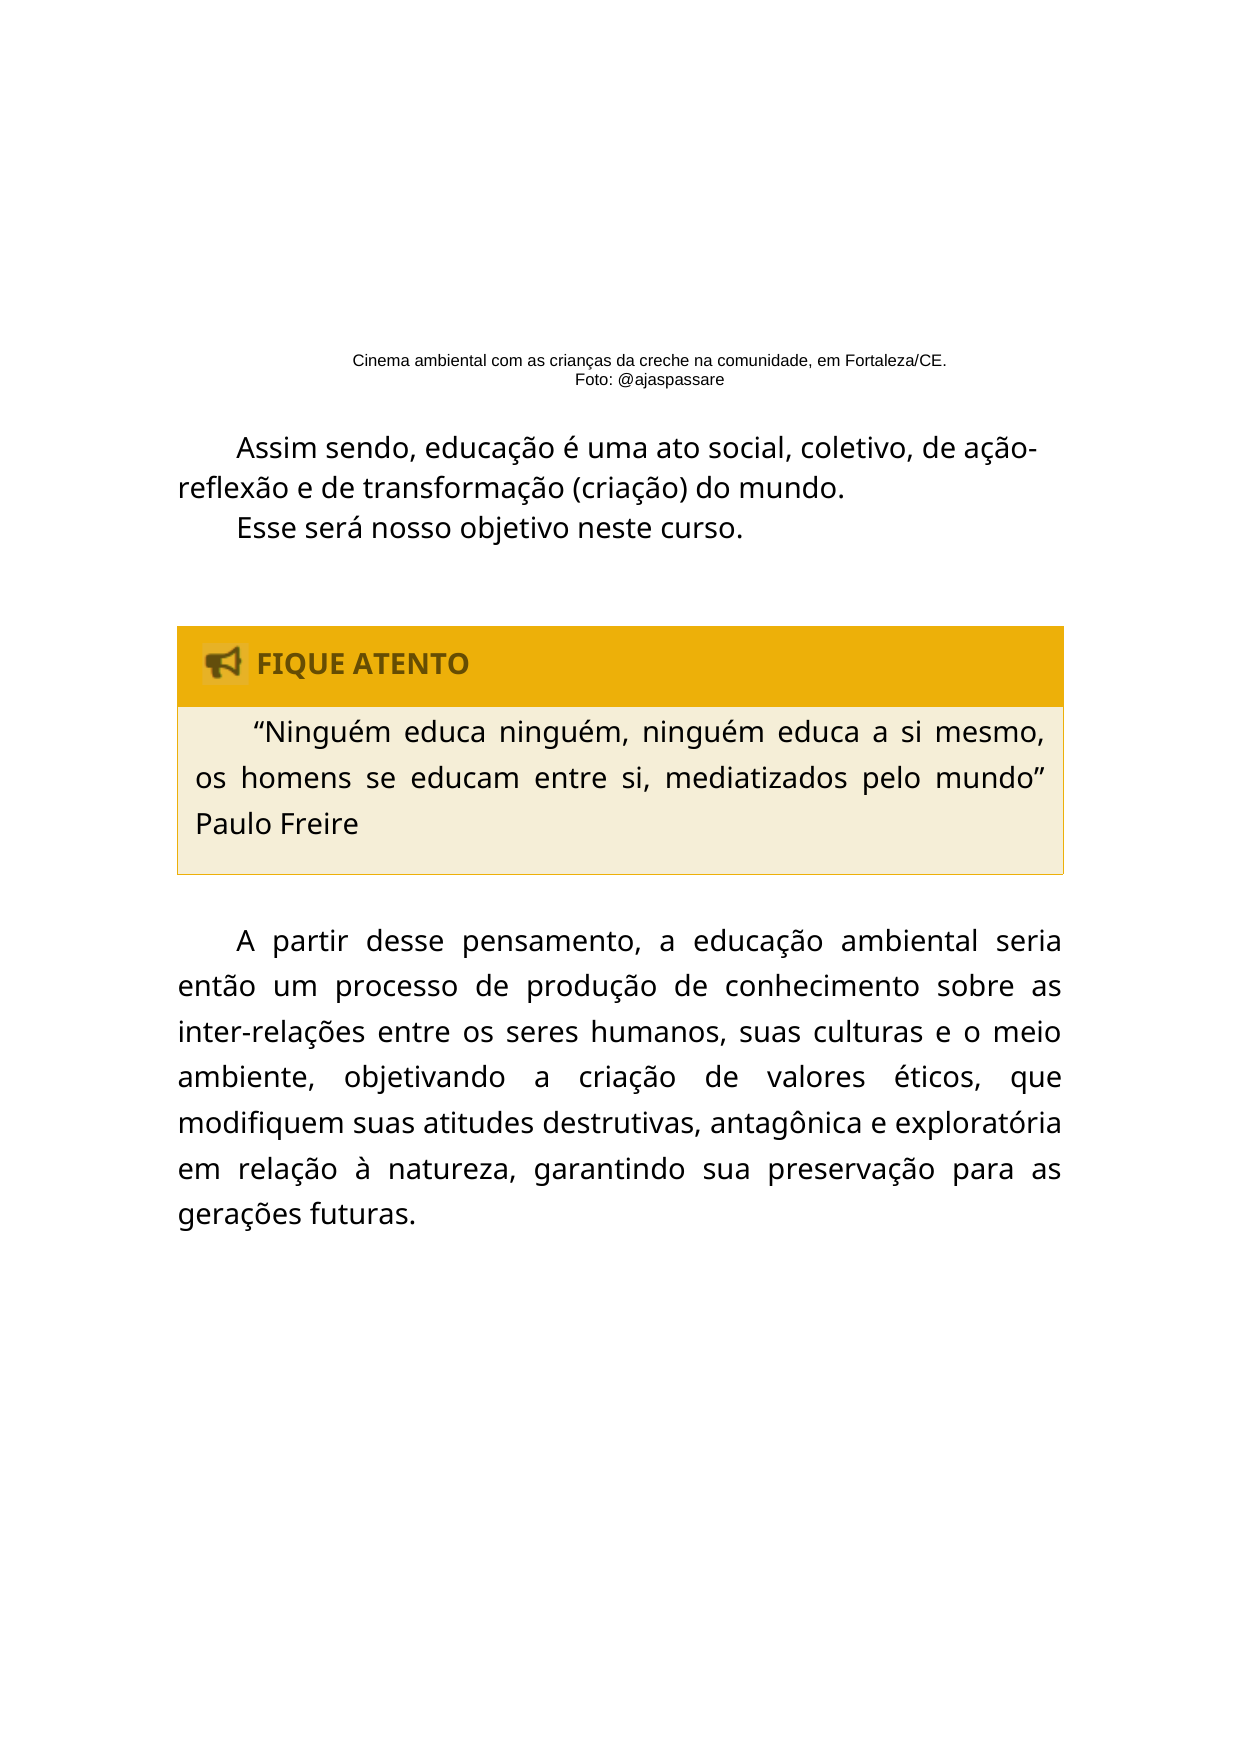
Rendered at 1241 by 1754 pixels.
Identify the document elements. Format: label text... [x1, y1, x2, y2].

text Esse será nosso objetivo neste curso. [177, 507, 1063, 547]
text Foto: @ajaspassare [177, 370, 1063, 389]
text Cinema ambiental com as crianças da creche na comunidade, em Fortaleza/CE. [177, 351, 1063, 370]
table_cell “Ninguém educa ninguém, ninguém educa a si mesmo, os homens se educam entre si, mediatizados pelo mundo” Paulo Freire [178, 707, 1063, 874]
text A partir desse pensamento, a educação ambiental seria então um processo de produção de conhecimento sobre as inter-relações entre os seres humanos, suas culturas e o meio ambiente, objetivando a criação de valores éticos, que modifiquem suas atitudes destrutivas, antagônica e exploratória em relação à natureza, garantindo sua preservação para as gerações futuras. [177, 920, 1063, 1233]
picture [202, 643, 249, 685]
text Assim sendo, educação é uma ato social, coletivo, de ação-reflexão e de transformação (criação) do mundo. [177, 428, 1063, 507]
table_header FIQUE ATENTO [178, 627, 1063, 706]
